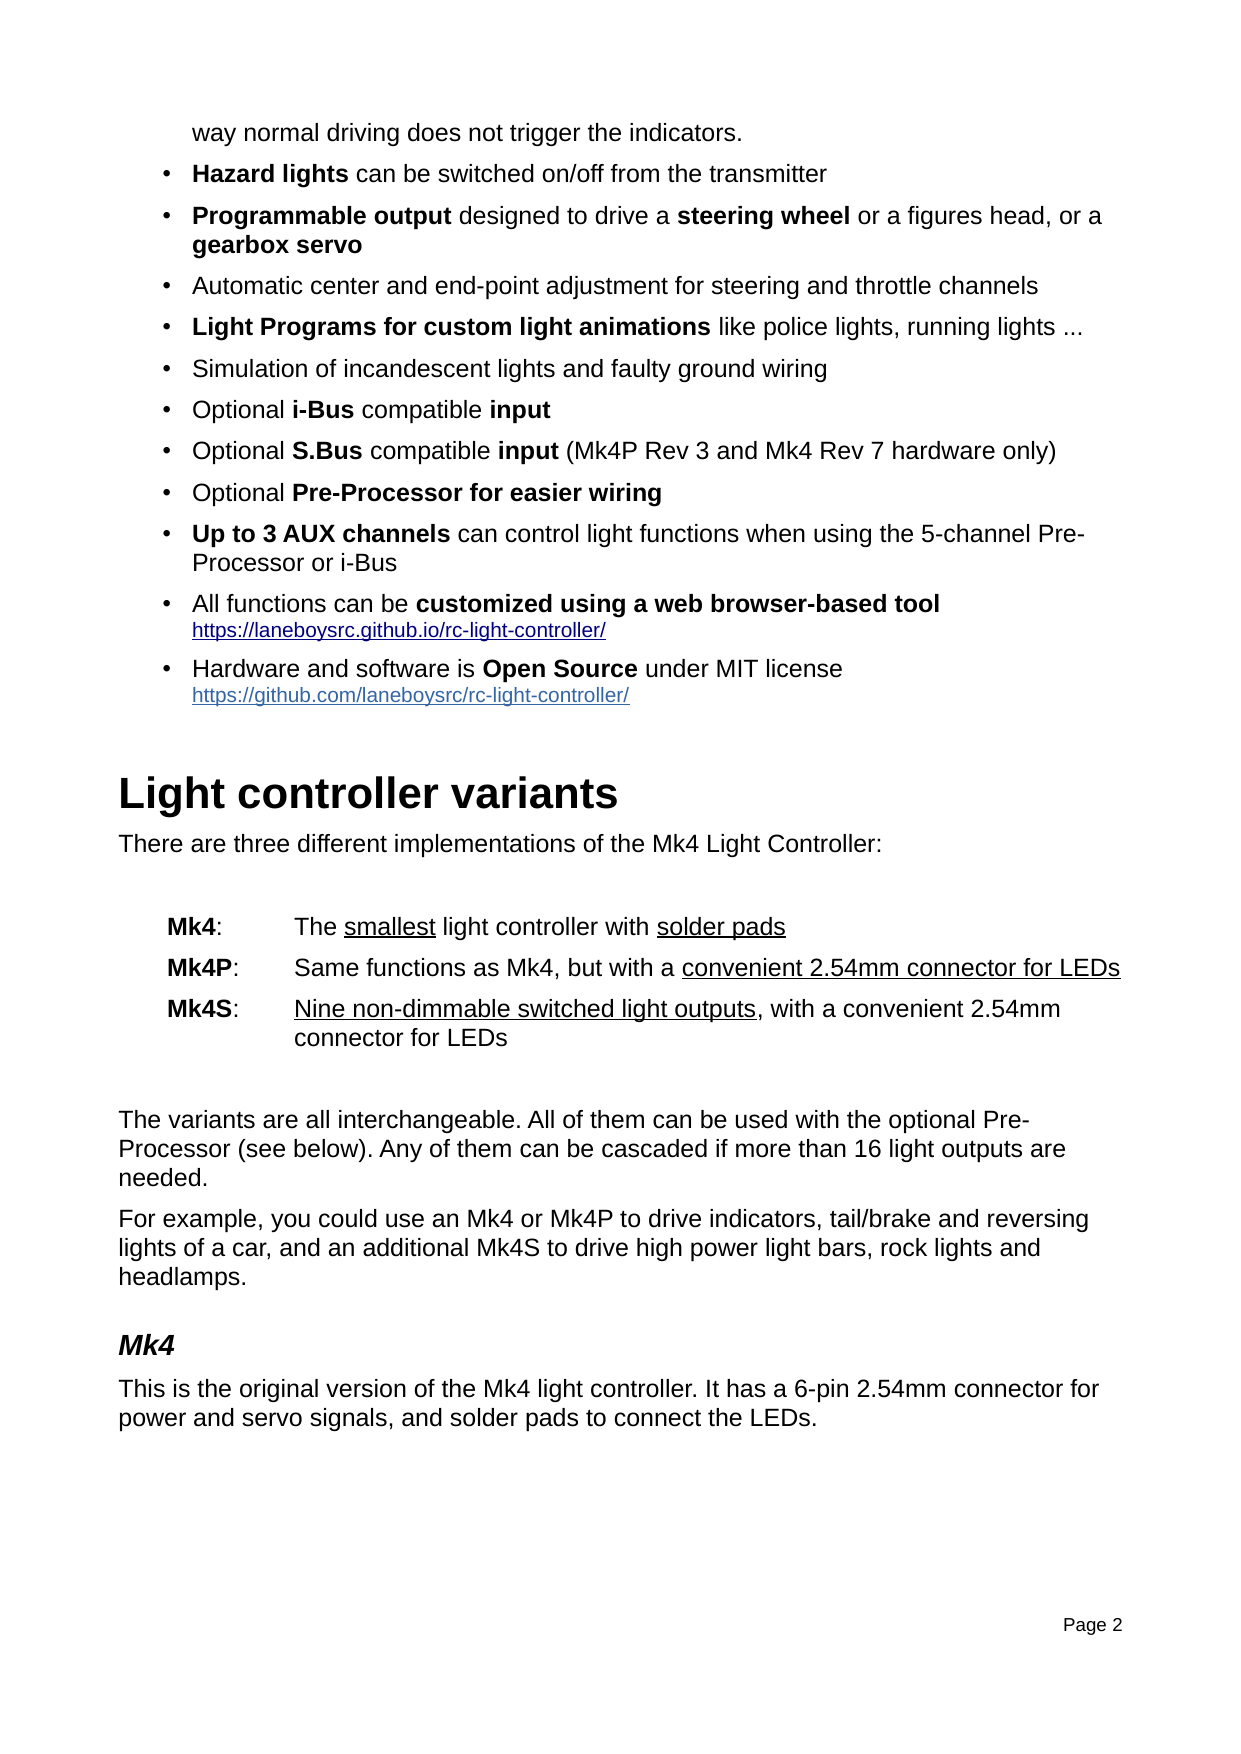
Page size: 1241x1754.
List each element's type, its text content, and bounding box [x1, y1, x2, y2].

list Automatic center and end-point adjustment for steering and throttle channels [162, 271, 1122, 300]
list Optional Pre-Processor for easier wiring [162, 478, 1122, 506]
list All functions can be customized using a web browser-based tool https://laneboysrc.github.io/rc-light-controller/ [162, 589, 1122, 642]
text There are three different implementations of the Mk4 Light Controller: [118, 829, 1122, 858]
list Optional i-Bus compatible input [162, 395, 1122, 424]
list way normal driving does not trigger the indicators. [162, 118, 1122, 147]
text This is the original version of the Mk4 light controller. It has a 6-pin 2.54mm connector for power and servo signals, and solder pads to connect the LEDs. [118, 1374, 1122, 1431]
list Light Programs for custom light animations like police lights, running lights ... [162, 312, 1122, 341]
subtitle Light controller variants [118, 767, 1122, 817]
text Mk4: The smallest light controller with solder pads [167, 912, 1122, 940]
text Mk4S: Nine non-dimmable switched light outputs, with a convenient 2.54mm connector for LEDs [167, 994, 1122, 1052]
text The variants are all interchangeable. All of them can be used with the optional Pre-Processor (see below). Any of them can be cascaded if more than 16 light outputs are needed. [118, 1105, 1122, 1192]
list Up to 3 AUX channels can control light functions when using the 5-channel Pre-Processor or i-Bus [162, 519, 1122, 577]
list Optional S.Bus compatible input (Mk4P Rev 3 and Mk4 Rev 7 hardware only) [162, 436, 1122, 465]
text Mk4P: Same functions as Mk4, but with a convenient 2.54mm connector for LEDs [167, 953, 1122, 982]
subtitle Mk4 [118, 1328, 1122, 1361]
list Programmable output designed to drive a steering wheel or a figures head, or a gearbox servo [162, 201, 1122, 258]
list Hardware and software is Open Source under MIT license https://github.com/laneboysrc/rc-light-controller/ [162, 654, 1122, 707]
text For example, you could use an Mk4 or Mk4P to drive indicators, tail/brake and reversing lights of a car, and an additional Mk4S to drive high power light bars, rock lights and headlamps. [118, 1204, 1122, 1290]
list Hazard lights can be switched on/off from the transmitter [162, 159, 1122, 188]
list Simulation of incandescent lights and faulty ground wiring [162, 353, 1122, 382]
